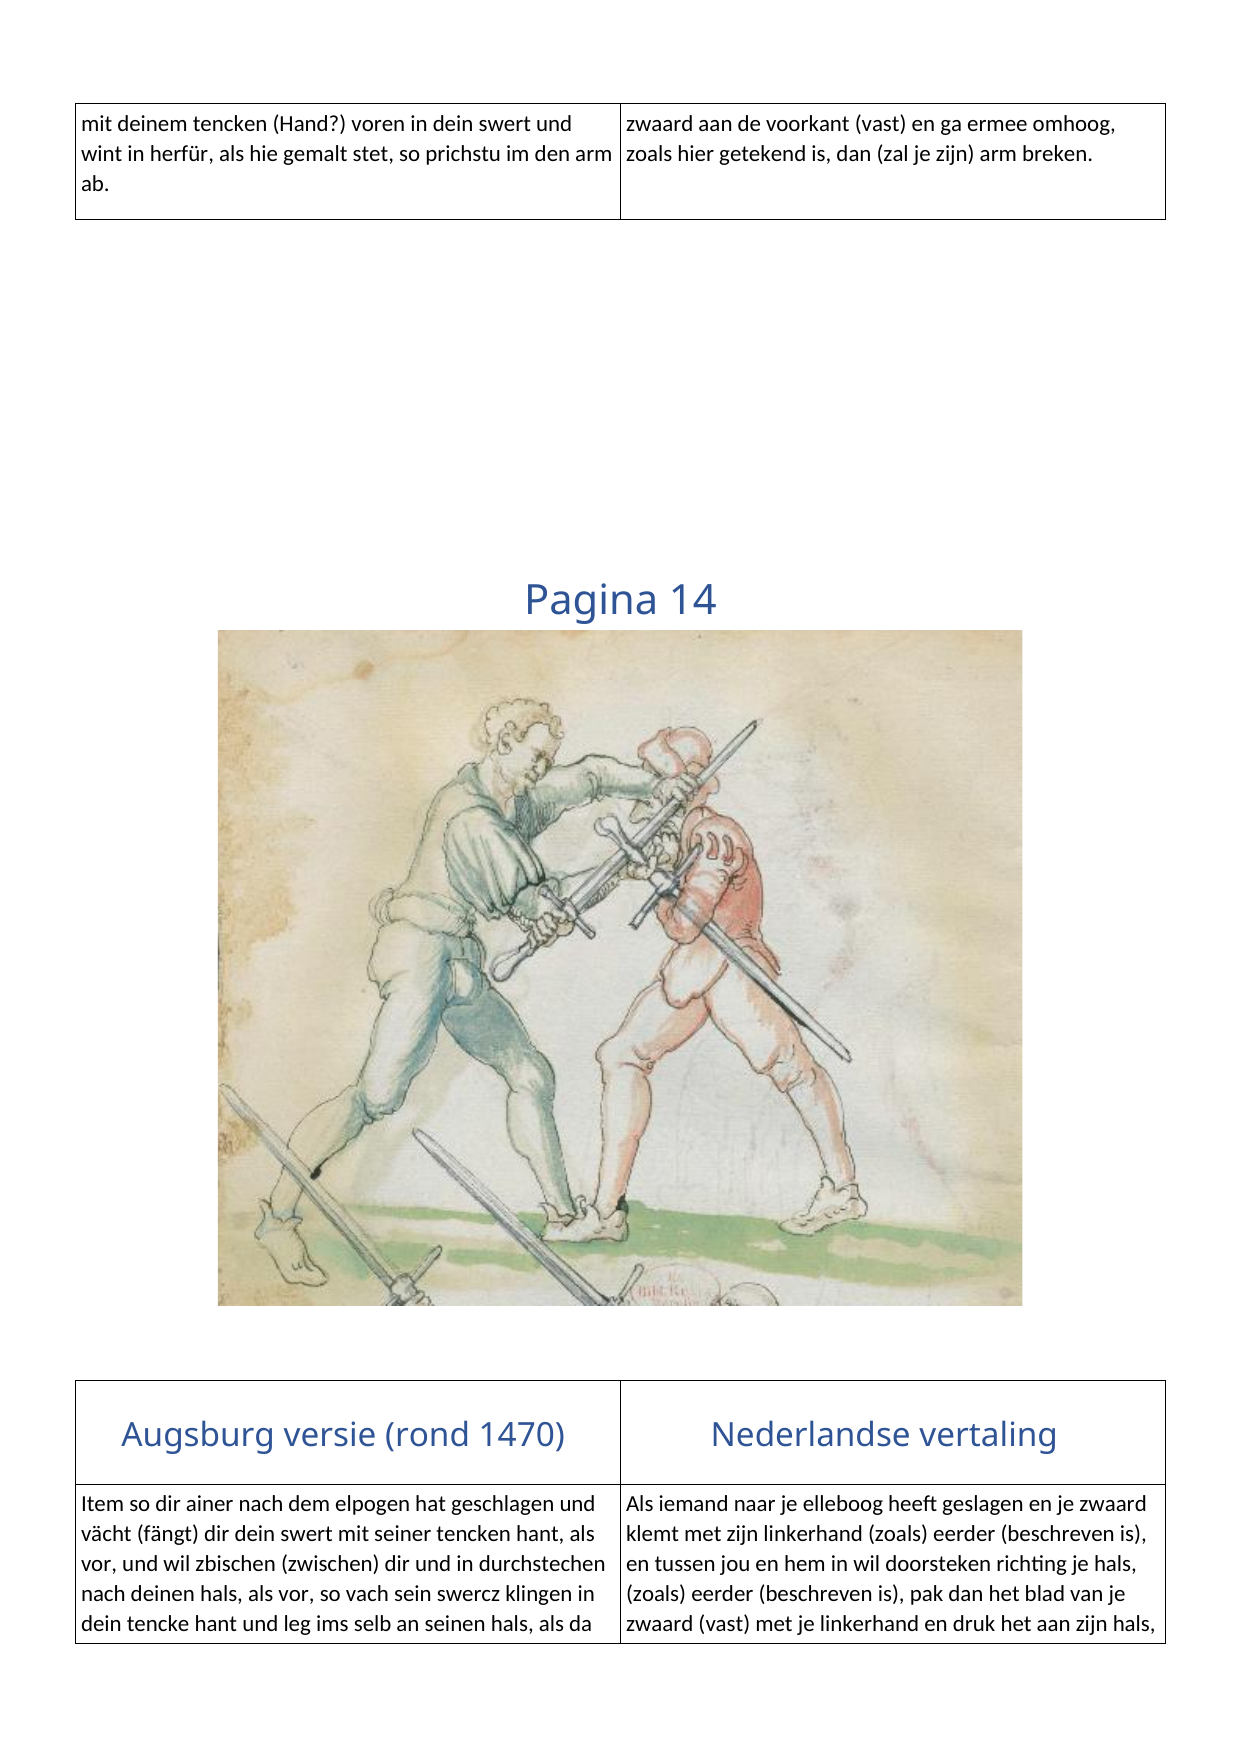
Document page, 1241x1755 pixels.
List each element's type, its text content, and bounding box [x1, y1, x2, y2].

table_header Augsburg versie (rond 1470) [76, 1381, 620, 1483]
table_cell Als iemand naar je elleboog heeft geslagen en je zwaard klemt met zijn linkerhand (zoals) eerder (beschreven is), en tussen jou en hem in wil doorsteken richting je hals, (zoals) eerder (beschreven is), pak dan het blad van je zwaard (vast) met je linkerhand en druk het aan zijn hals, [621, 1485, 1165, 1643]
picture [217, 630, 1023, 1306]
table_cell Item so dir ainer nach dem elpogen hat geschlagen und vächt (fängt) dir dein swert mit seiner tencken hant, als vor, und wil zbischen (zwischen) dir und in durchstechen nach deinen hals, als vor, so vach sein swercz klingen in dein tencke hant und leg ims selb an seinen hals, als da [76, 1485, 620, 1643]
table_header Nederlandse vertaling [621, 1381, 1165, 1483]
subtitle Pagina 14 [75, 570, 1165, 627]
table_cell zwaard aan de voorkant (vast) en ga ermee omhoog, zoals hier getekend is, dan (zal je zijn) arm breken. [621, 104, 1165, 219]
table_cell mit deinem tencken (Hand?) voren in dein swert und wint in herfür, als hie gemalt stet, so prichstu im den arm ab. [76, 104, 620, 219]
